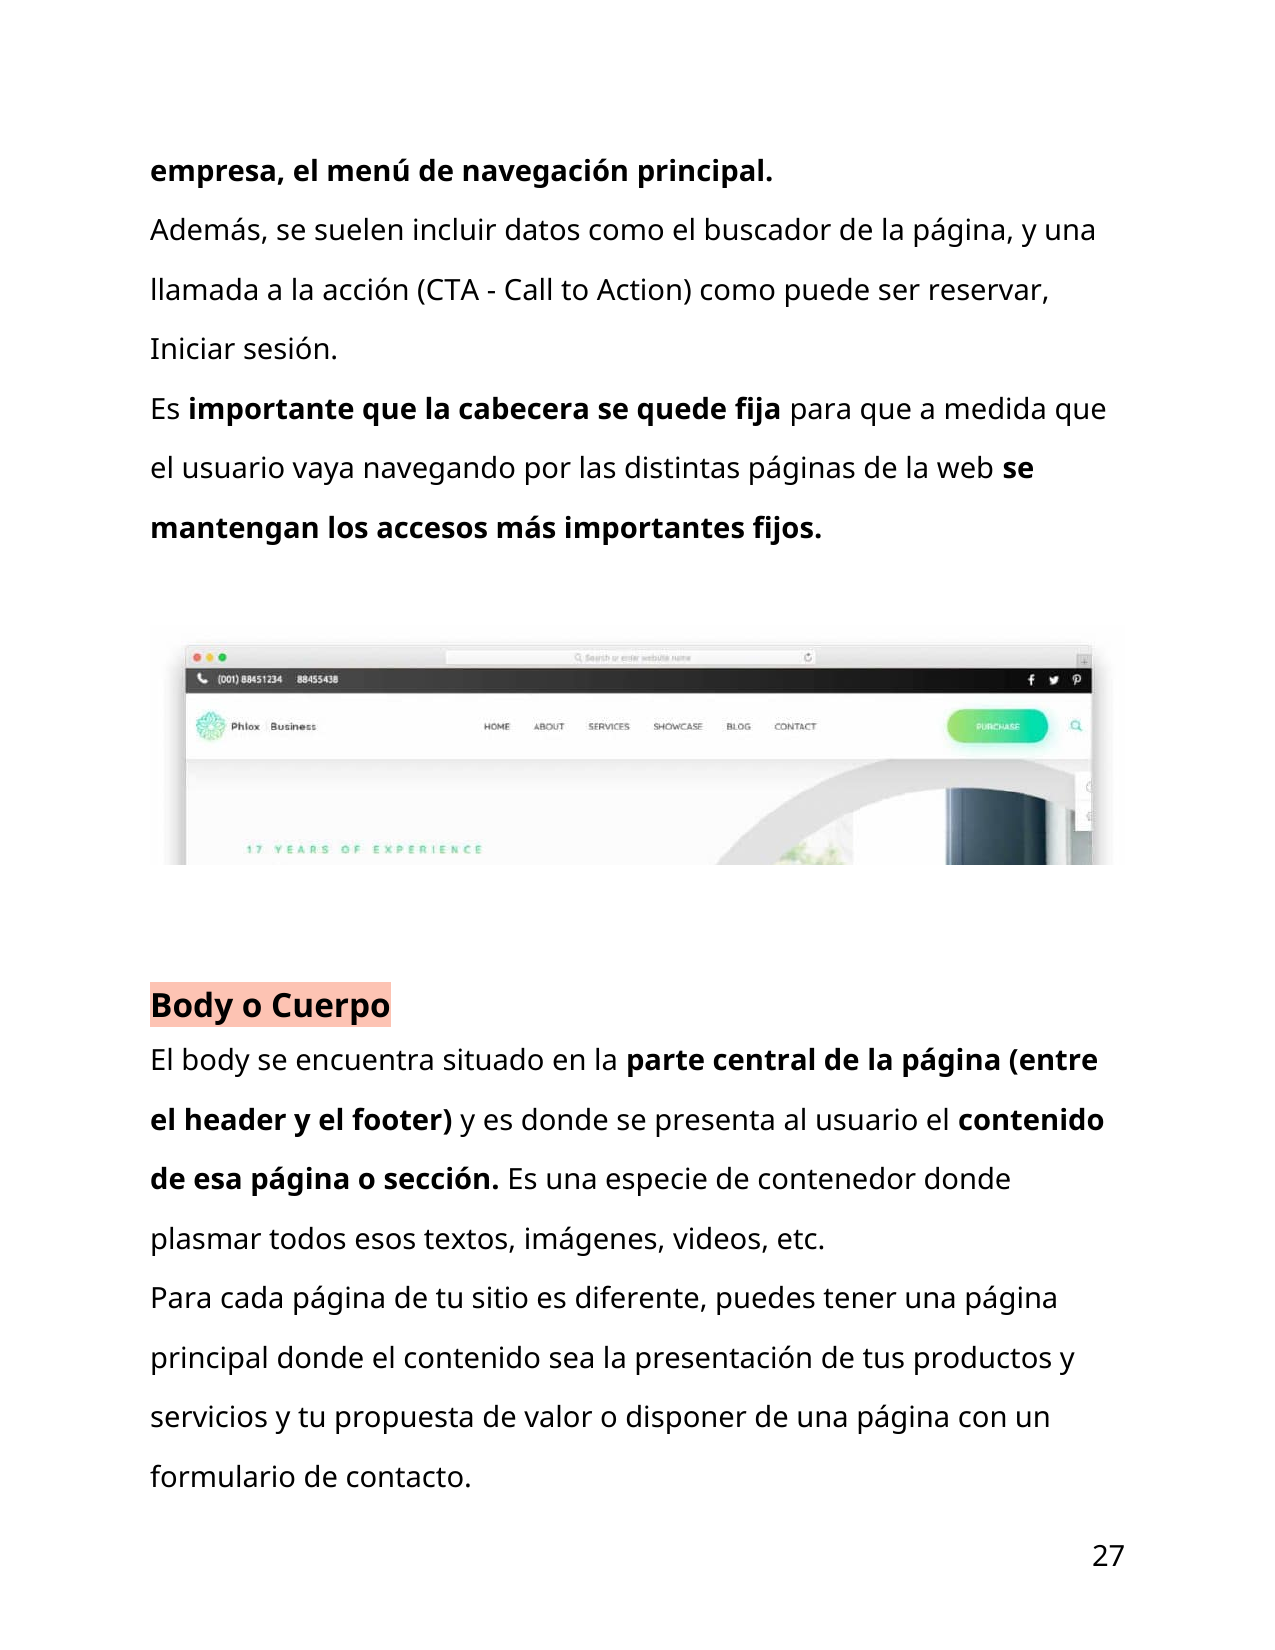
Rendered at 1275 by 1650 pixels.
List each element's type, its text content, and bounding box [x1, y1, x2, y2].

text El body se encuentra situado en la parte central de la página (entre el header y el footer) y es donde se presenta al usuario el contenido de esa página o sección. Es una especie de contenedor donde plasmar todos esos textos, imágenes, videos, etc. [150, 1039, 1125, 1258]
subtitle Body o Cuerpo [391, 982, 1125, 1027]
text Además, se suelen incluir datos como el buscador de la página, y una llamada a la acción (CTA - Call to Action) como puede ser reservar, Iniciar sesión. [150, 209, 1125, 368]
text Es importante que la cabecera se quede fija para que a medida que el usuario vaya navegando por las distintas páginas de la web se mantengan los accesos más importantes fijos. [150, 388, 1125, 547]
text empresa, el menú de navegación principal. [150, 150, 1125, 190]
text Para cada página de tu sitio es diferente, puedes tener una página principal donde el contenido sea la presentación de tus productos y servicios y tu propuesta de valor o disponer de una página con un formulario de contacto. [150, 1277, 1125, 1496]
